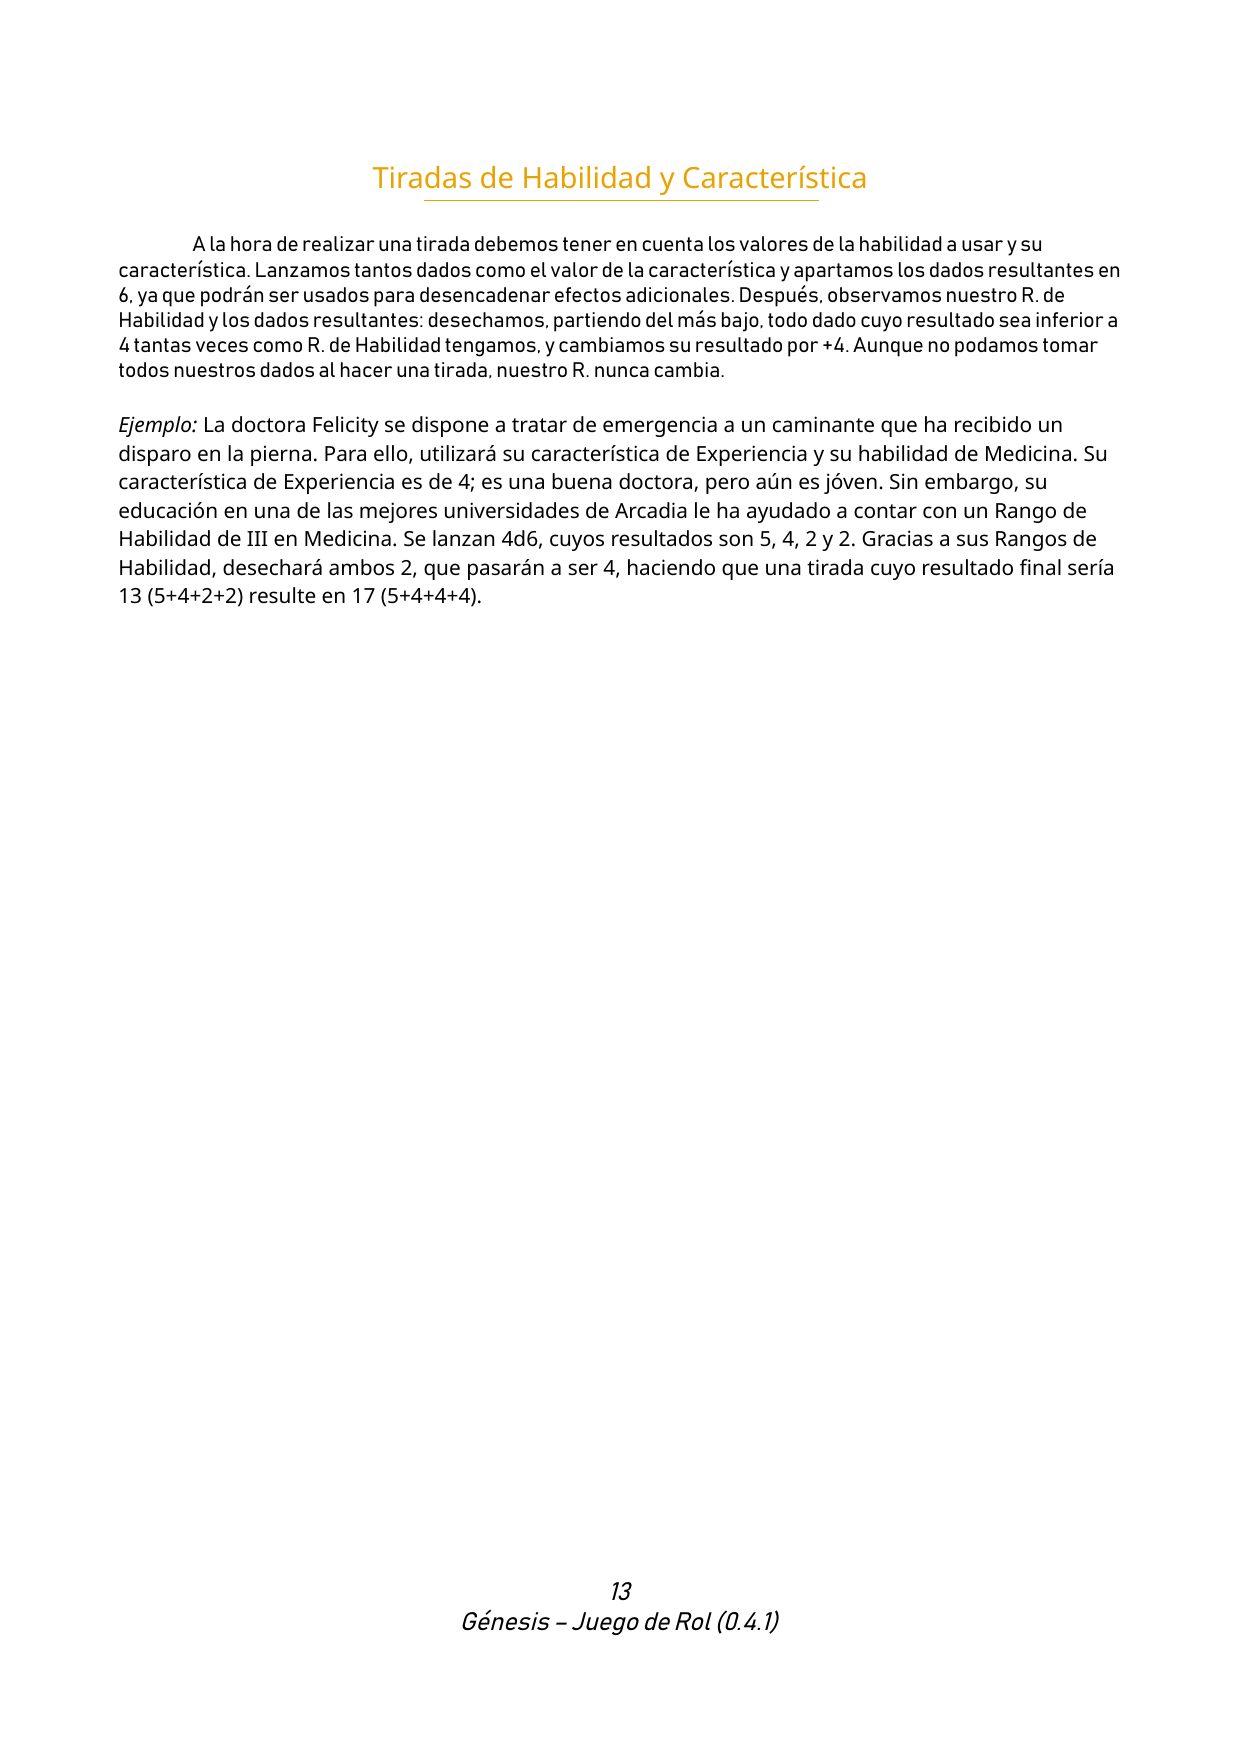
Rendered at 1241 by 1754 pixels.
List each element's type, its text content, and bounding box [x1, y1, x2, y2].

text A la hora de realizar una tirada debemos tener en cuenta los valores de la habilidad a usar y su característica. Lanzamos tantos dados como el valor de la característica y apartamos los dados resultantes en 6, ya que podrán ser usados para desencadenar efectos adicionales. Después, observamos nuestro R. de Habilidad y los dados resultantes: desechamos, partiendo del más bajo, todo dado cuyo resultado sea inferior a 4 tantas veces como R. de Habilidad tengamos, y cambiamos su resultado por +4. Aunque no podamos tomar todos nuestros dados al hacer una tirada, nuestro R. nunca cambia. [118, 229, 1122, 382]
text Ejemplo: La doctora Felicity se dispone a tratar de emergencia a un caminante que ha recibido un disparo en la pierna. Para ello, utilizará su característica de Experiencia y su habilidad de Medicina. Su característica de Experiencia es de 4; es una buena doctora, pero aún es jóven. Sin embargo, su educación en una de las mejores universidades de Arcadia le ha ayudado a contar con un Rango de Habilidad de III en Medicina. Se lanzan 4d6, cuyos resultados son 5, 4, 2 y 2. Gracias a sus Rangos de Habilidad, desechará ambos 2, que pasarán a ser 4, haciendo que una tirada cuyo resultado final sería 13 (5+4+2+2) resulte en 17 (5+4+4+4). [118, 411, 1122, 609]
text Tiradas de Habilidad y Característica [118, 158, 1122, 197]
